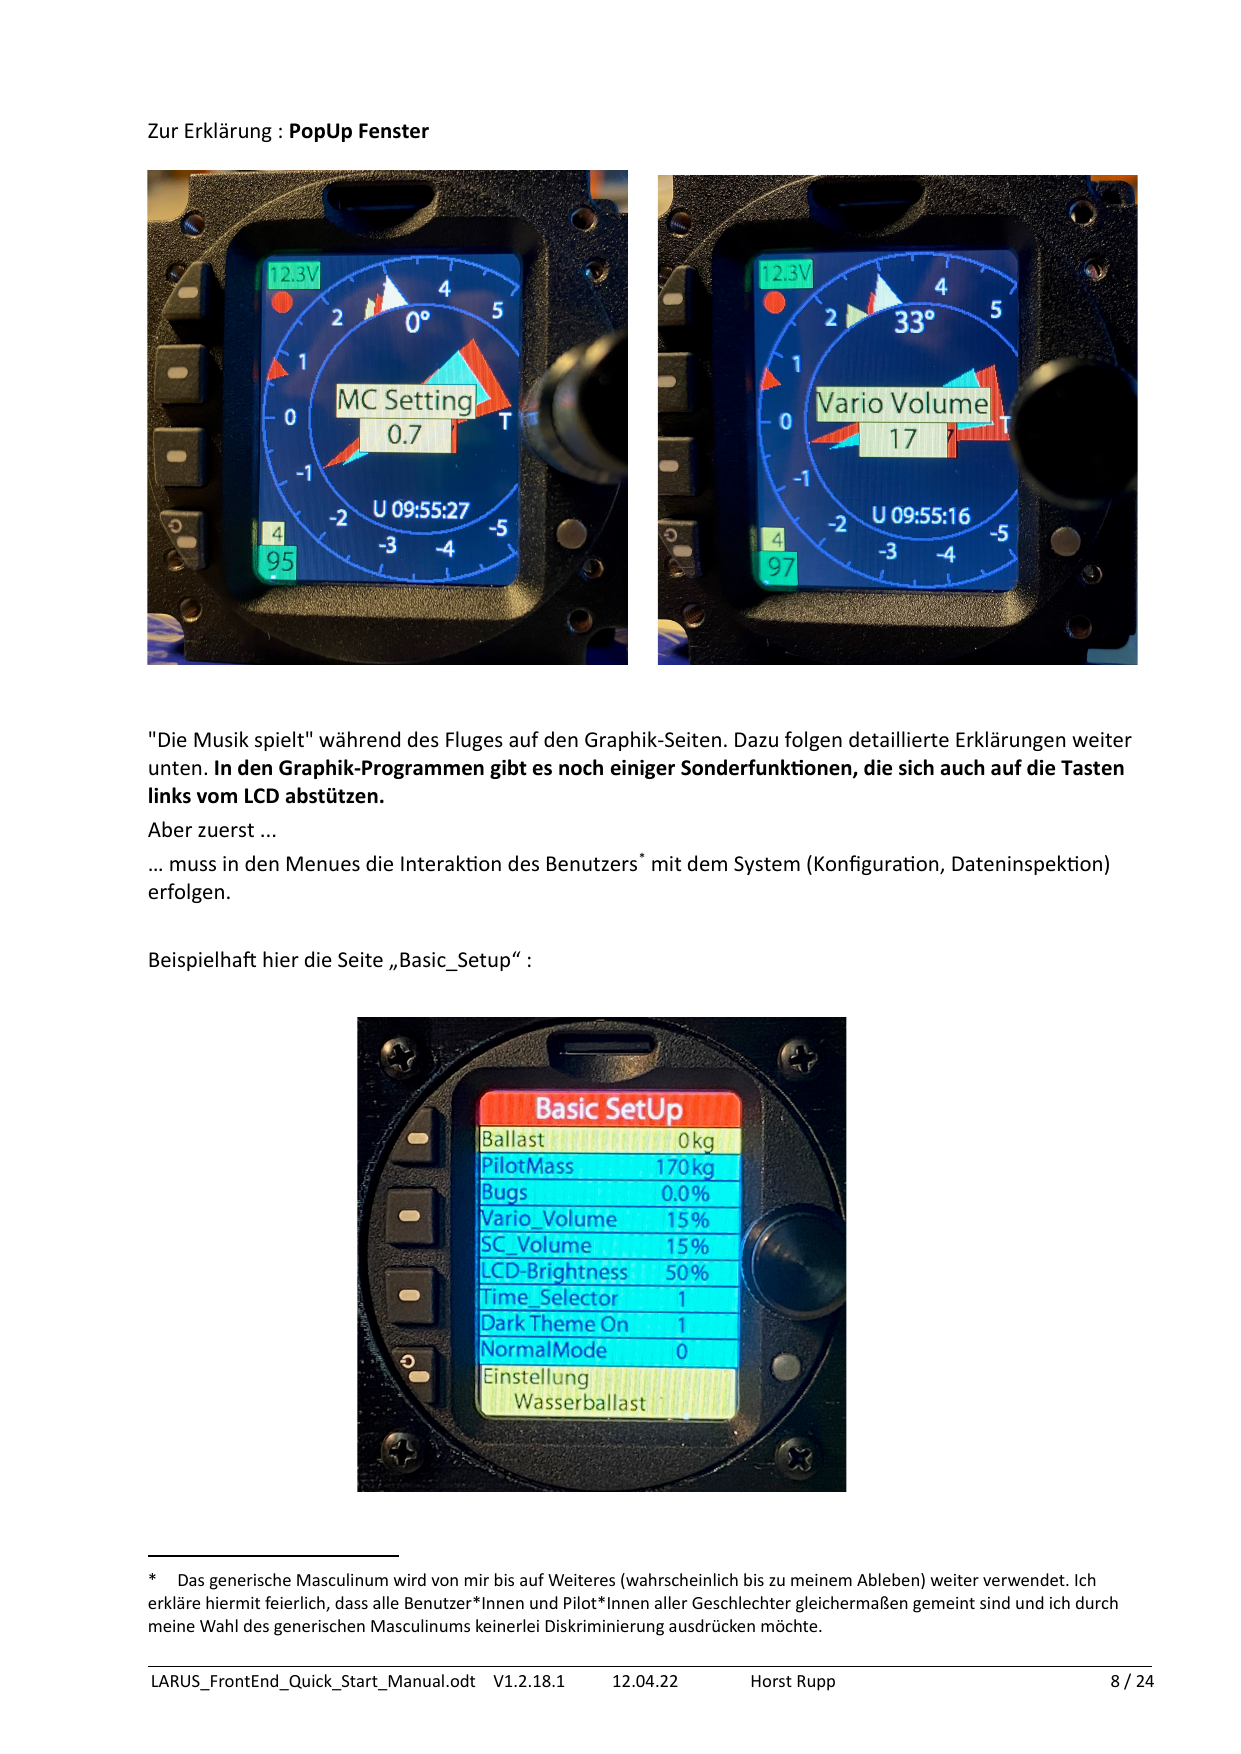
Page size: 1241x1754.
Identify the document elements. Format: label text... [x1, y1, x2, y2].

text … muss in den Menues die Interaktion des Benutzers mit dem System (Konfiguration, Dateninspektion) erfolgen. [148, 849, 1152, 905]
text Das generische Masculinum wird von mir bis auf Weiteres (wahrscheinlich bis zu meinem Ableben) weiter verwendet. Ich erkläre hiermit feierlich, dass alle Benutzer*Innen und Pilot*Innen aller Geschlechter gleichermaßen gemeint sind und ich durch meine Wahl des generischen Masculinums keinerlei Diskriminierung ausdrücken möchte. [148, 1568, 1152, 1660]
text "Die Musik spielt" während des Fluges auf den Graphik-Seiten. Dazu folgen detaillierte Erklärungen weiter unten. In den Graphik-Programmen gibt es noch einiger Sonderfunktionen, die sich auch auf die Tasten links vom LCD abstützen. [148, 726, 1152, 809]
picture [657, 175, 1138, 665]
picture [147, 170, 628, 665]
text Beispielhaft hier die Seite „Basic_Setup“ : [148, 945, 1152, 973]
text Aber zuerst ... [148, 815, 1152, 843]
text Zur Erklärung : PopUp Fenster [148, 116, 1152, 144]
picture [357, 1017, 847, 1492]
